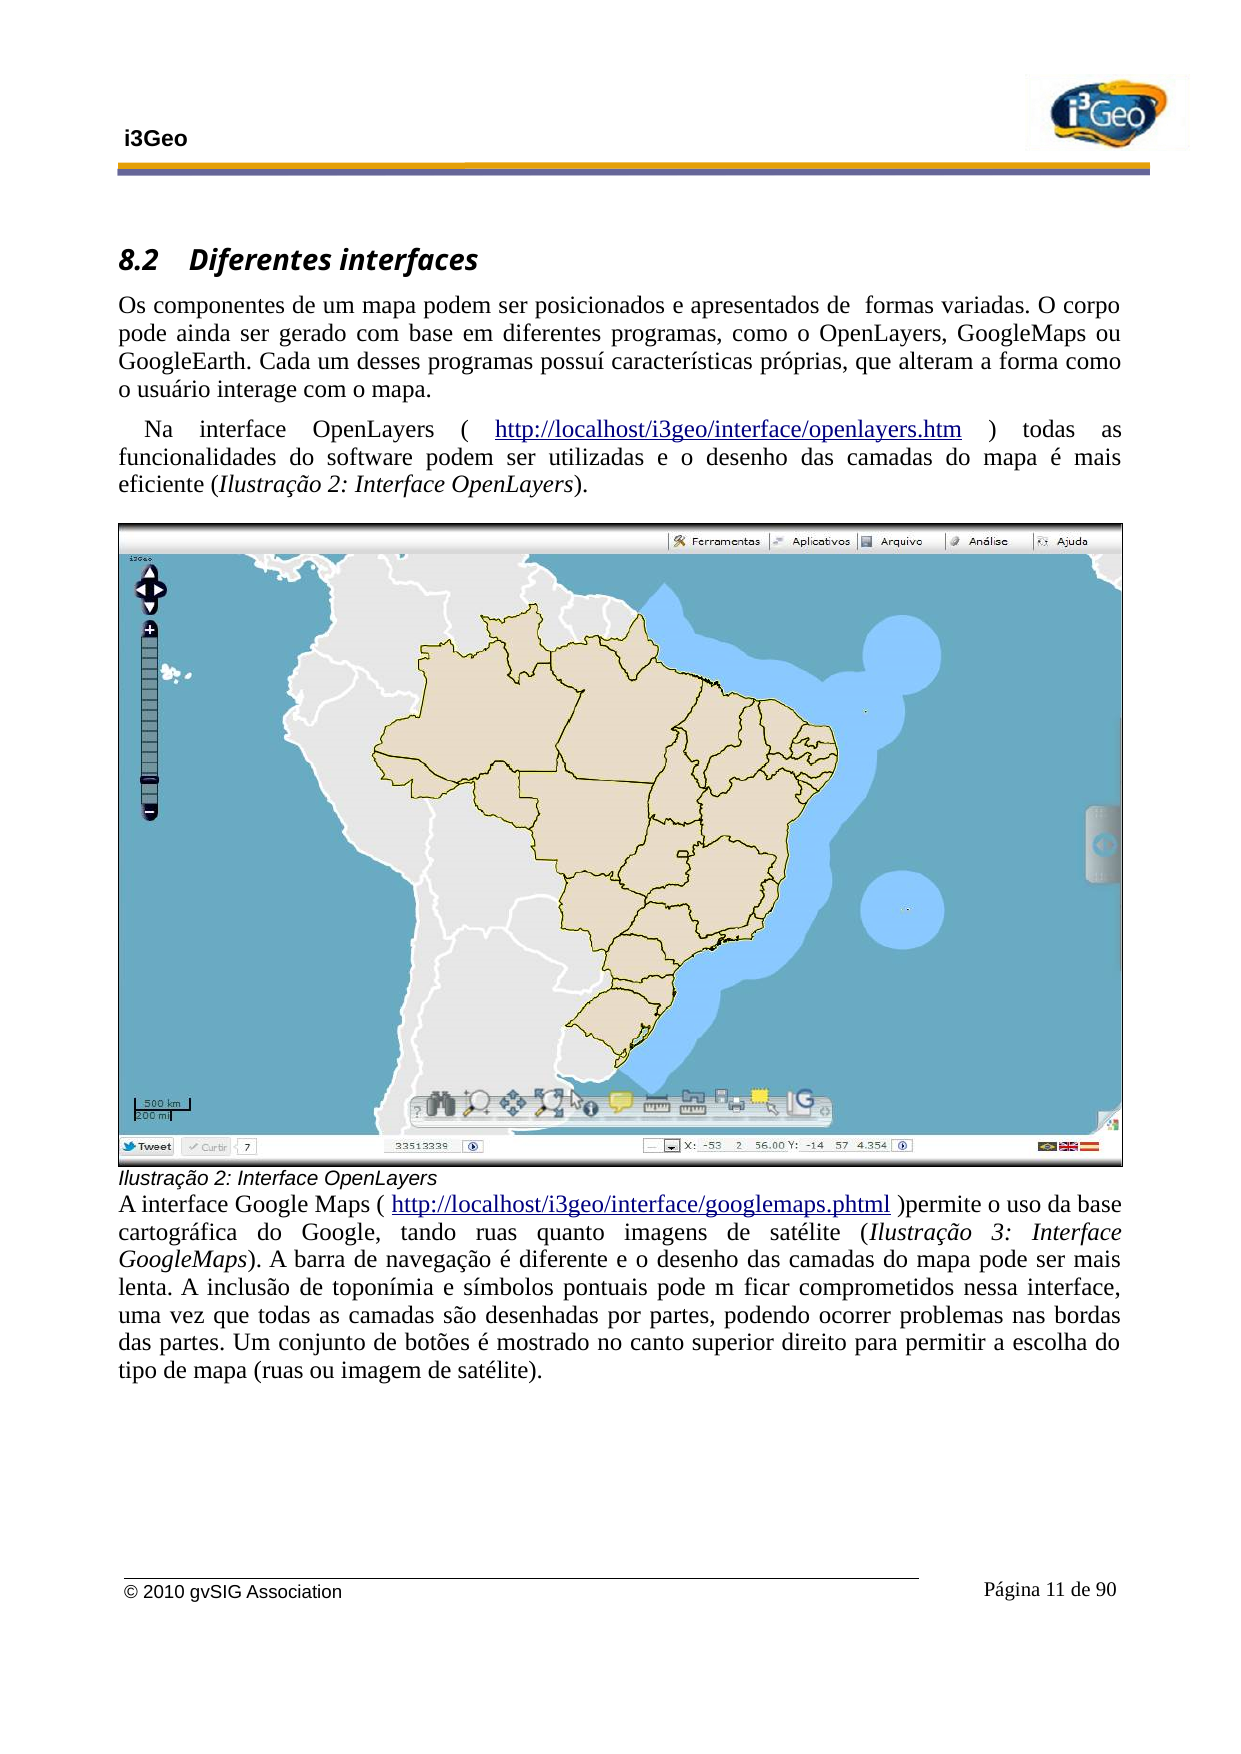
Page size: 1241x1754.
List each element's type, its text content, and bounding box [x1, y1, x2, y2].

subtitle Diferentes interfaces [118, 239, 1122, 279]
text Ilustração 2: Interface OpenLayers [118, 1167, 1122, 1190]
text Os componentes de um mapa podem ser posicionados e apresentados de formas variadas. O corpo pode ainda ser gerado com base em diferentes programas, como o OpenLayers, GoogleMaps ou GoogleEarth. Cada um desses programas possuí características próprias, que alteram a forma como o usuário interage com o mapa. [118, 292, 1122, 402]
picture [1025, 74, 1191, 151]
text A interface Google Maps ( http://localhost/i3geo/interface/googlemaps.phtml )permite o uso da base cartográfica do Google, tando ruas quanto imagens de satélite (Ilustração 3: Interface GoogleMaps). A barra de navegação é diferente e o desenho das camadas do mapa pode ser mais lenta. A inclusão de toponímia e símbolos pontuais pode m ficar comprometidos nessa interface, uma vez que todas as camadas são desenhadas por partes, podendo ocorrer problemas nas bordas das partes. Um conjunto de botões é mostrado no canto superior direito para permitir a escolha do tipo de mapa (ruas ou imagem de satélite). [118, 1190, 1122, 1384]
text Na interface OpenLayers ( http://localhost/i3geo/interface/openlayers.htm ) todas as funcionalidades do software podem ser utilizadas e o desenho das camadas do mapa é mais eficiente (Ilustração 2: Interface OpenLayers). [118, 415, 1122, 498]
picture [119, 524, 1122, 1166]
